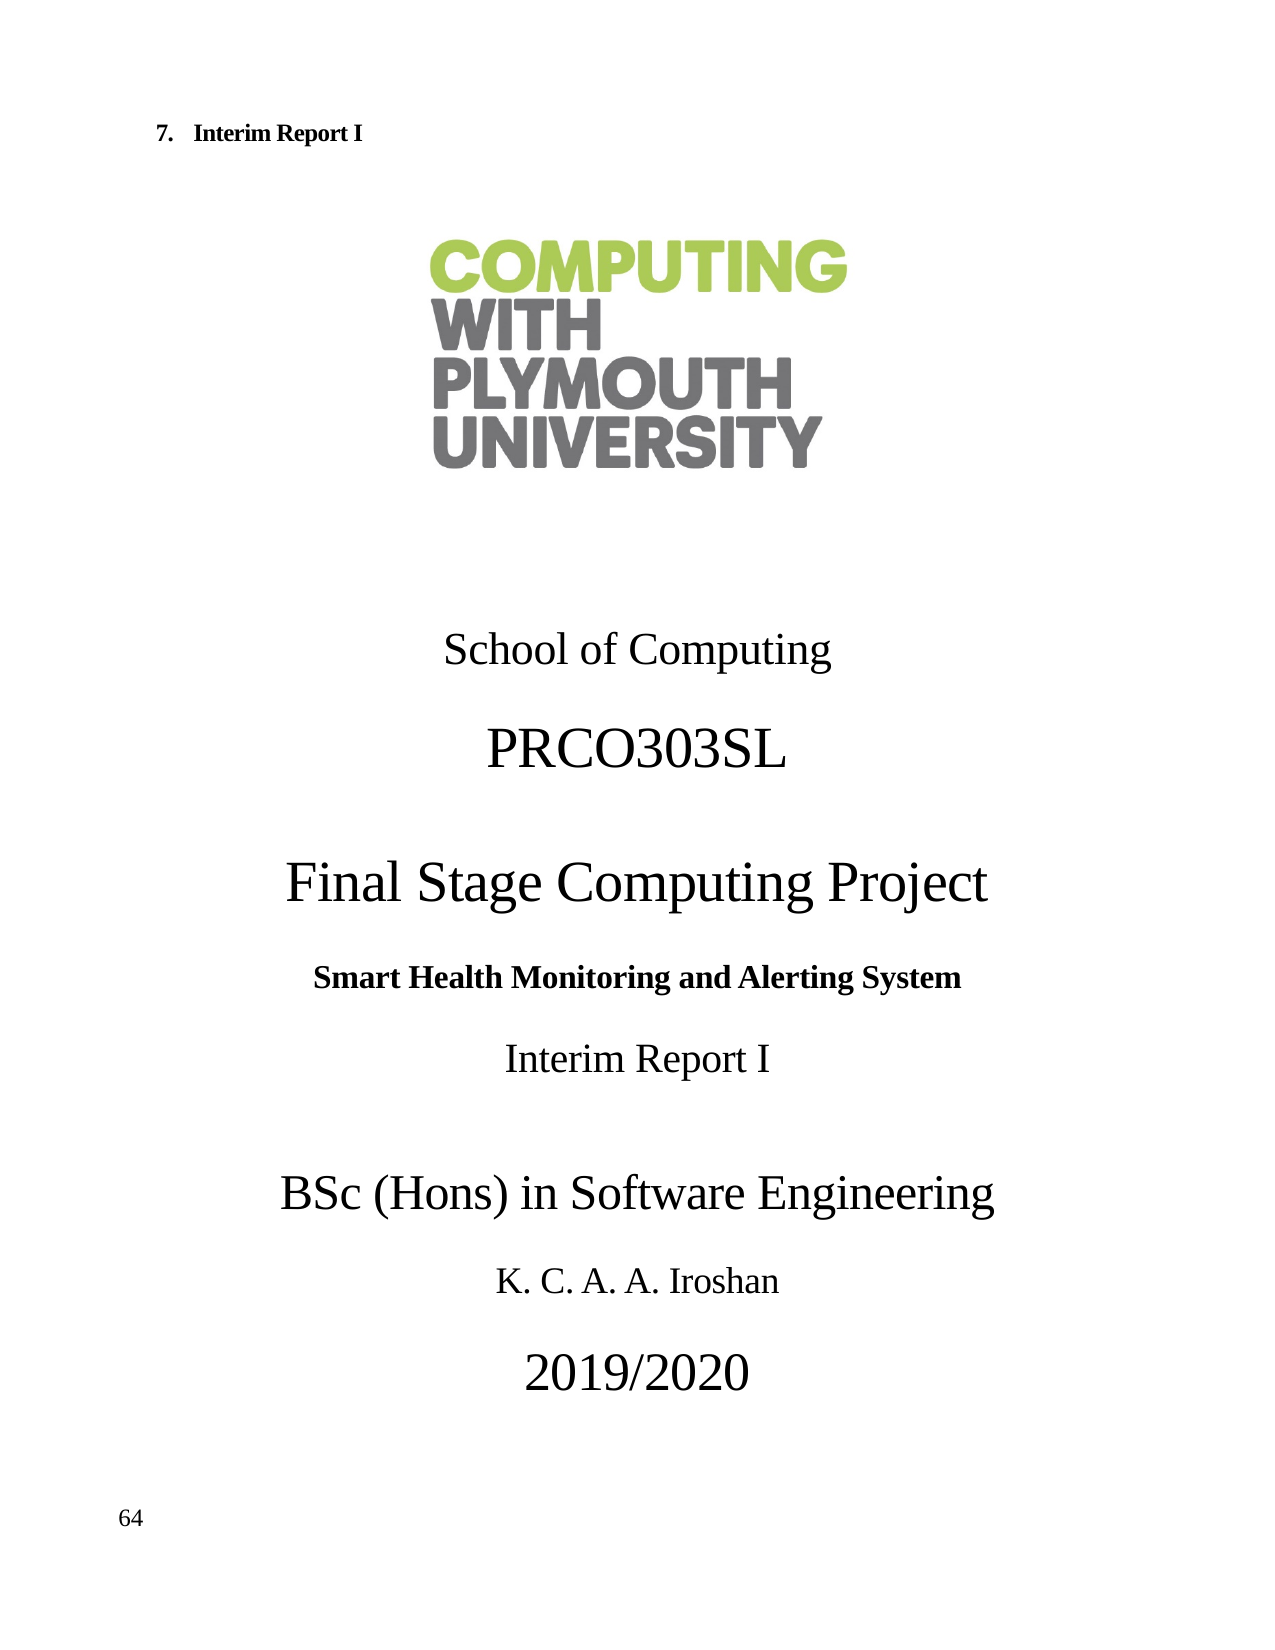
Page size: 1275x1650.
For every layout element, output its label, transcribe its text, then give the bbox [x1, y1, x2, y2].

text Interim Report I [118, 1033, 1157, 1081]
text 2019/2020 [118, 1340, 1157, 1402]
picture [394, 204, 881, 507]
text Final Stage Computing Project [118, 847, 1157, 914]
list Interim Report I [156, 118, 1157, 147]
text School of Computing [118, 621, 1157, 674]
text K. C. A. A. Iroshan [118, 1259, 1157, 1302]
text Smart Health Monitoring and Alerting System [118, 957, 1157, 995]
text BSc (Hons) in Software Engineering [118, 1163, 1157, 1220]
text PRCO303SL [118, 712, 1157, 779]
